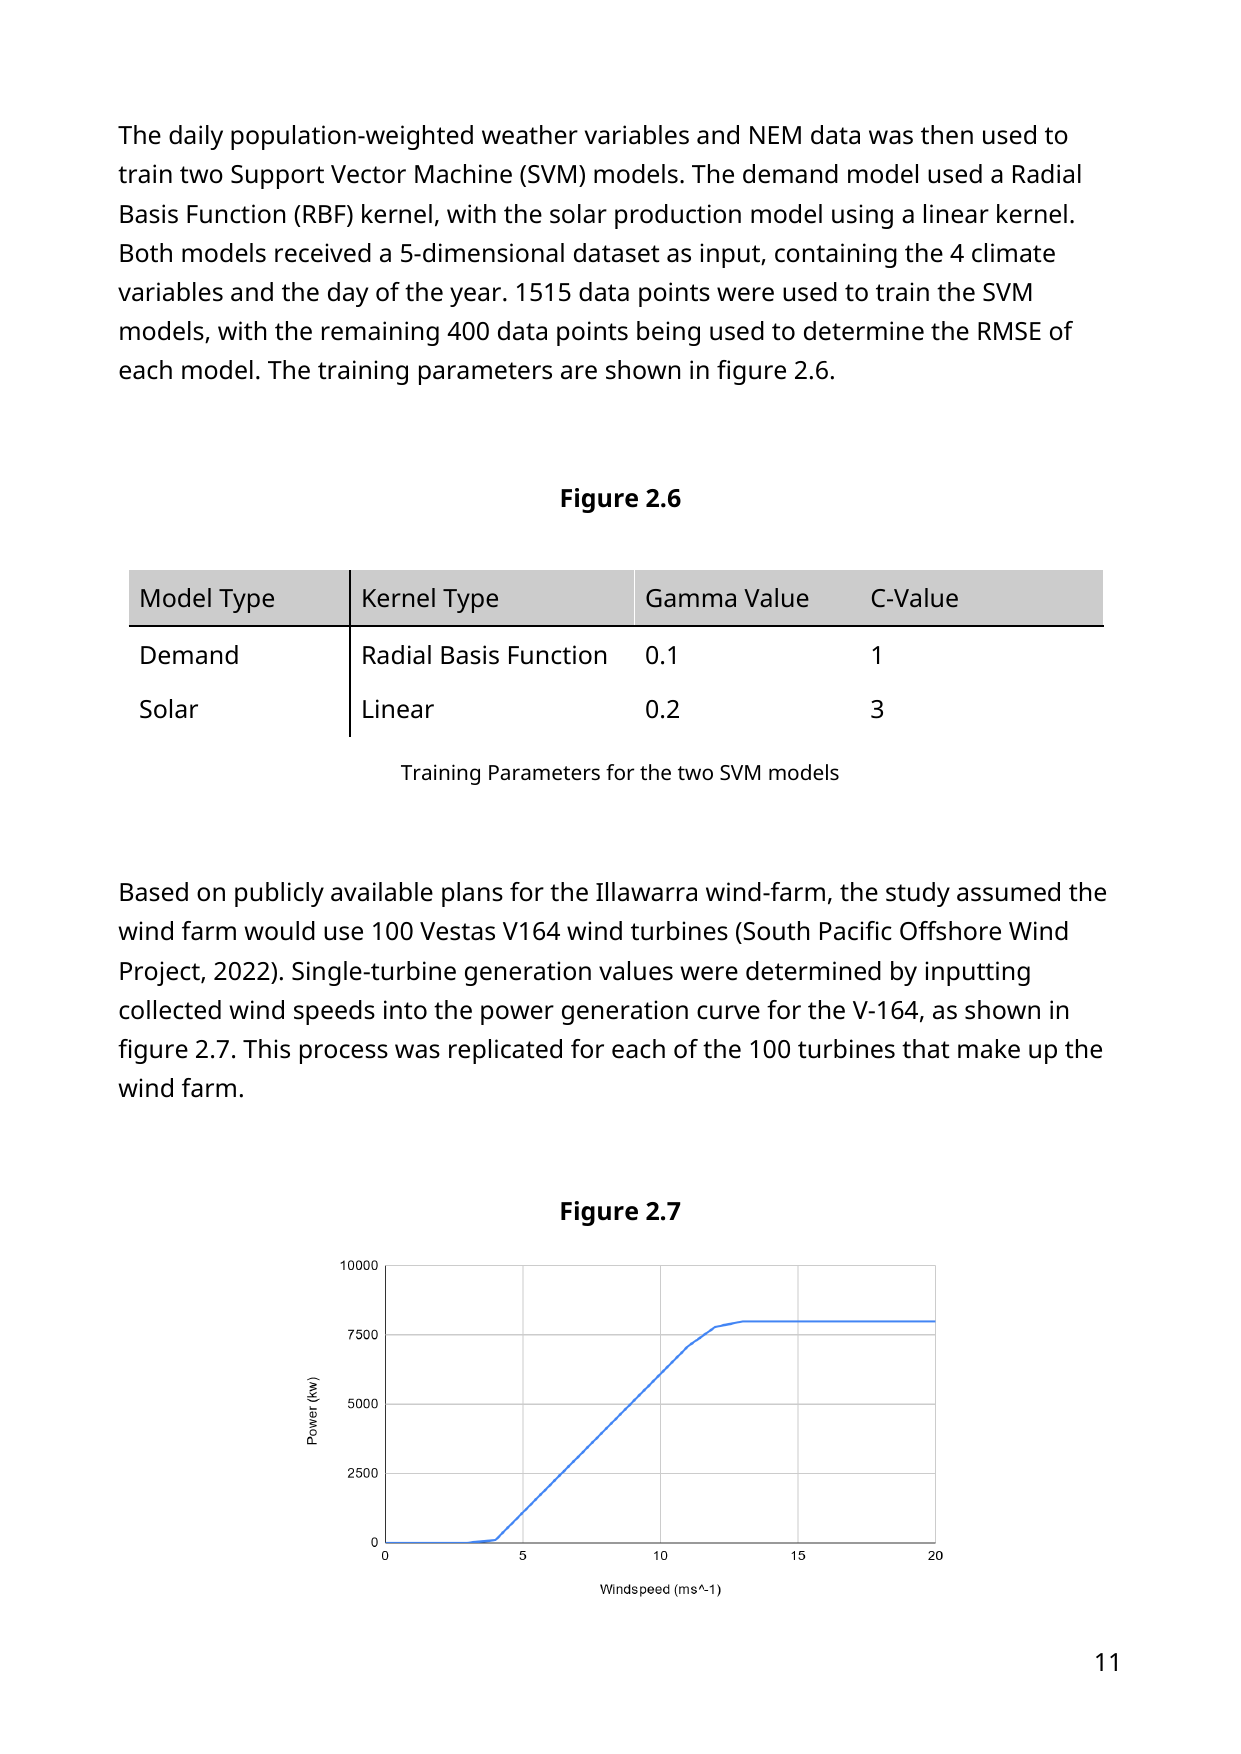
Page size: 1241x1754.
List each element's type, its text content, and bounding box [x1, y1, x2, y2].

table_cell Radial Basis Function [351, 627, 634, 682]
table_cell [118, 525, 1122, 747]
table_header Figure 2.7 [264, 1183, 976, 1238]
table_cell 1 [860, 627, 1103, 682]
table_header Model Type [129, 570, 349, 625]
table_cell 0.2 [635, 682, 860, 737]
table_cell [264, 1238, 976, 1615]
table_cell Linear [351, 682, 634, 737]
table_cell Training Parameters for the two SVM models [118, 747, 1122, 796]
text Based on publicly available plans for the Illawarra wind-farm, the study assumed the wind farm would use 100 Vestas V164 wind turbines (South Pacific Offshore Wind Project, 2022). Single-turbine generation values were determined by inputting collected wind speeds into the power generation curve for the V-164, as shown in figure 2.7. This process was replicated for each of the 100 turbines that make up the wind farm. [118, 875, 1122, 1105]
table_cell 3 [860, 682, 1103, 737]
table_cell Solar [129, 682, 349, 737]
table_header Figure 2.6 [118, 471, 1122, 525]
picture [285, 1248, 956, 1606]
table_header Gamma Value [635, 570, 860, 625]
table_header C-Value [860, 570, 1103, 625]
table_cell Demand [129, 627, 349, 682]
table_cell 0.1 [635, 627, 860, 682]
text The daily population-weighted weather variables and NEM data was then used to train two Support Vector Machine (SVM) models. The demand model used a Radial Basis Function (RBF) kernel, with the solar production model using a linear kernel. Both models received a 5-dimensional dataset as input, containing the 4 climate variables and the day of the year. 1515 data points were used to train the SVM models, with the remaining 400 data points being used to determine the RMSE of each model. The training parameters are shown in figure 2.6. [118, 118, 1122, 387]
table_header Kernel Type [351, 570, 634, 625]
